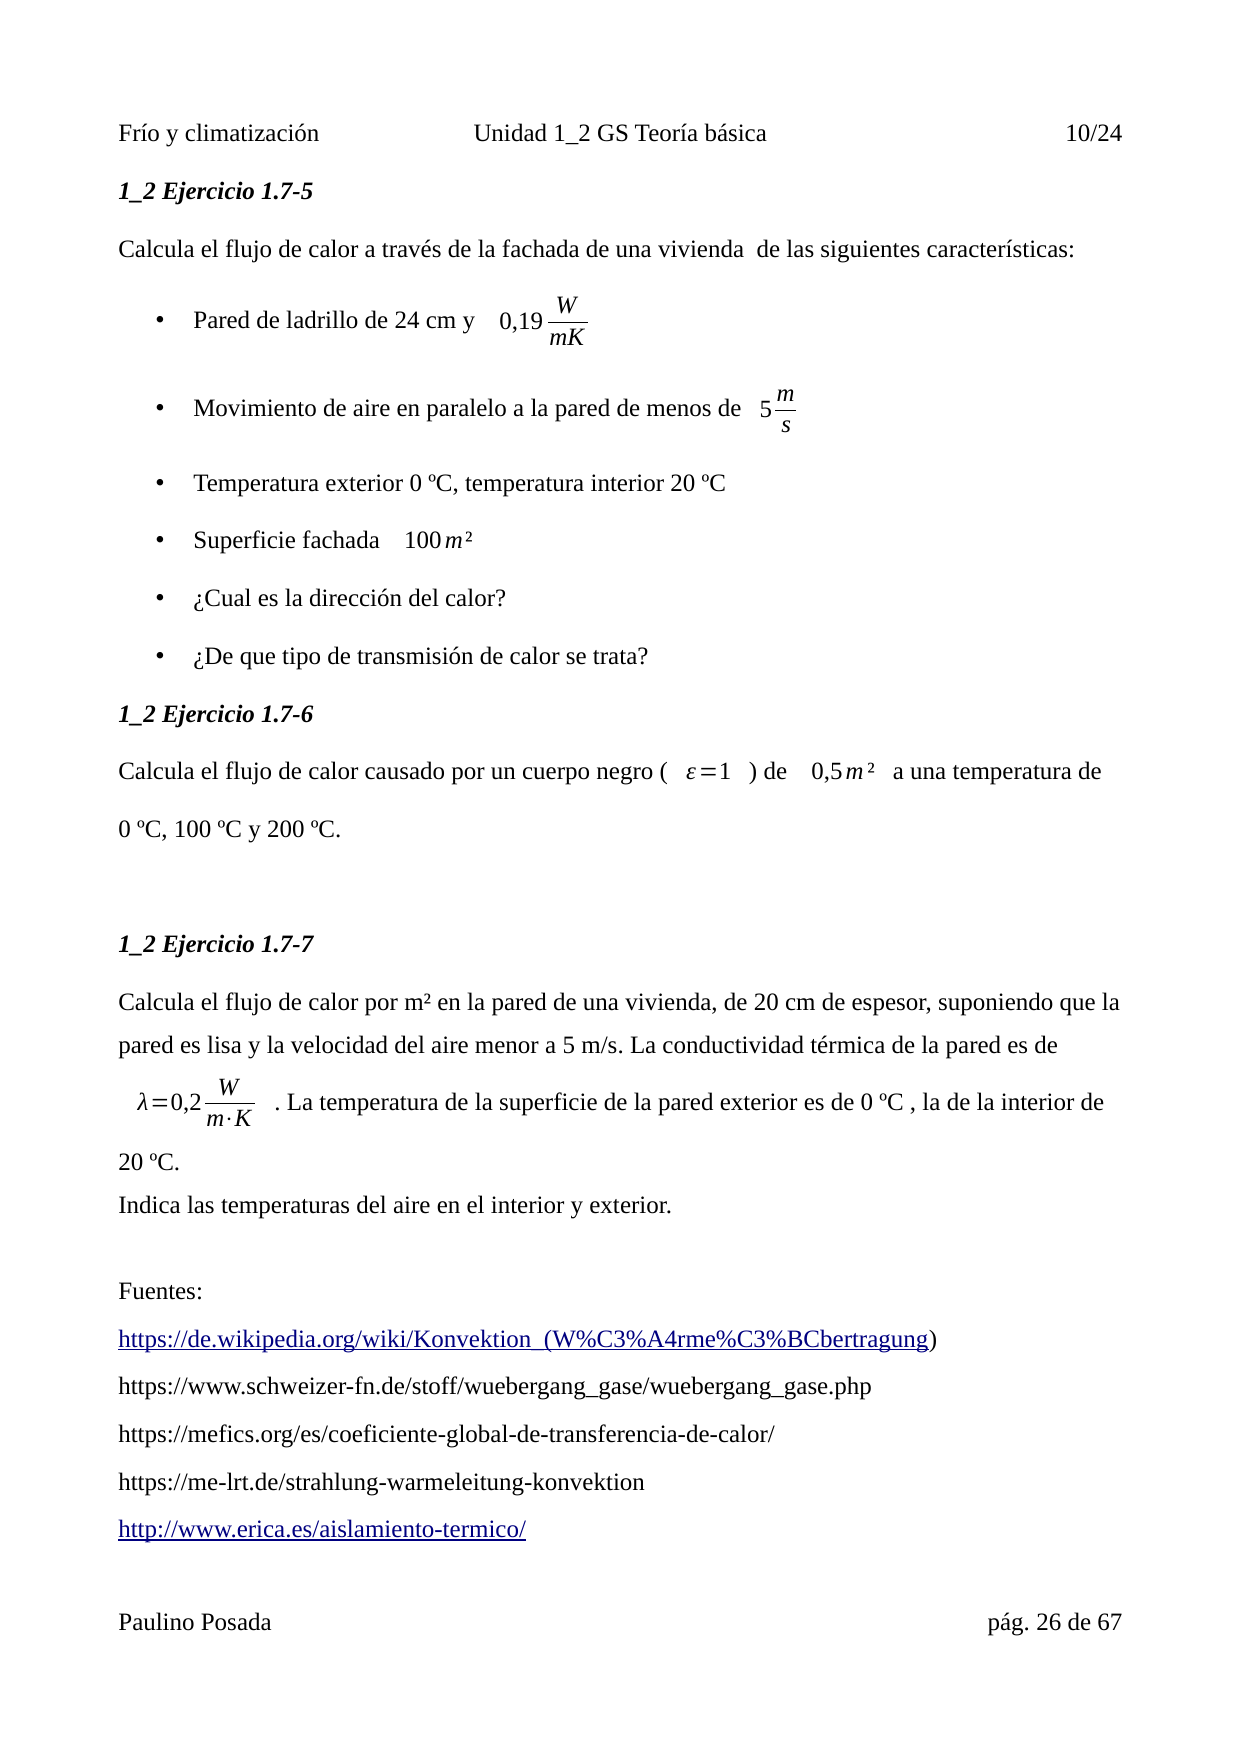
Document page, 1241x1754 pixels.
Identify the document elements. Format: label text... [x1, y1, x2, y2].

text https://www.schweizer-fn.de/stoff/wuebergang_gase/wuebergang_gase.php [118, 1371, 1122, 1400]
text 20 ºC. [118, 1147, 1122, 1176]
text 1_2 Ejercicio 1.7-5 [118, 176, 1122, 205]
text 0 ºC, 100 ºC y 200 ºC. [118, 814, 1122, 843]
text 1_2 Ejercicio 1.7-7 [118, 929, 1122, 958]
list ¿De que tipo de transmisión de calor se trata? [156, 641, 1122, 670]
text Calcula el flujo de calor por m² en la pared de una vivienda, de 20 cm de espesor, suponiendo que la pared es lisa y la velocidad del aire menor a 5 m/s. La conductividad térmica de la pared es de. La temperatura de la superficie de la pared exterior es de 0 ºC , la de la interior de [118, 987, 1122, 1132]
text Indica las temperaturas del aire en el interior y exterior. [118, 1190, 1122, 1219]
text 1_2 Ejercicio 1.7-6 [118, 699, 1122, 727]
text https://de.wikipedia.org/wiki/Konvektion_(W%C3%A4rme%C3%BCbertragung) [118, 1324, 1122, 1352]
text http://www.erica.es/aislamiento-termico/ [118, 1514, 1122, 1543]
list Temperatura exterior 0 ºC, temperatura interior 20 ºC [156, 468, 1122, 497]
text https://me-lrt.de/strahlung-warmeleitung-konvektion [118, 1467, 1122, 1495]
text Fuentes: [118, 1276, 1122, 1305]
text https://mefics.org/es/coeficiente-global-de-transferencia-de-calor/ [118, 1419, 1122, 1448]
text Calcula el flujo de calor a través de la fachada de una vivienda de las siguientes características: [118, 234, 1122, 263]
list ¿Cual es la dirección del calor? [156, 583, 1122, 612]
text Calcula el flujo de calor causado por un cuerpo negro () de a una temperatura de [118, 756, 1122, 785]
list Superficie fachada [156, 526, 1122, 554]
list Movimiento de aire en paralelo a la pared de menos de [156, 380, 1122, 439]
list Pared de ladrillo de 24 cm y [156, 292, 1122, 351]
